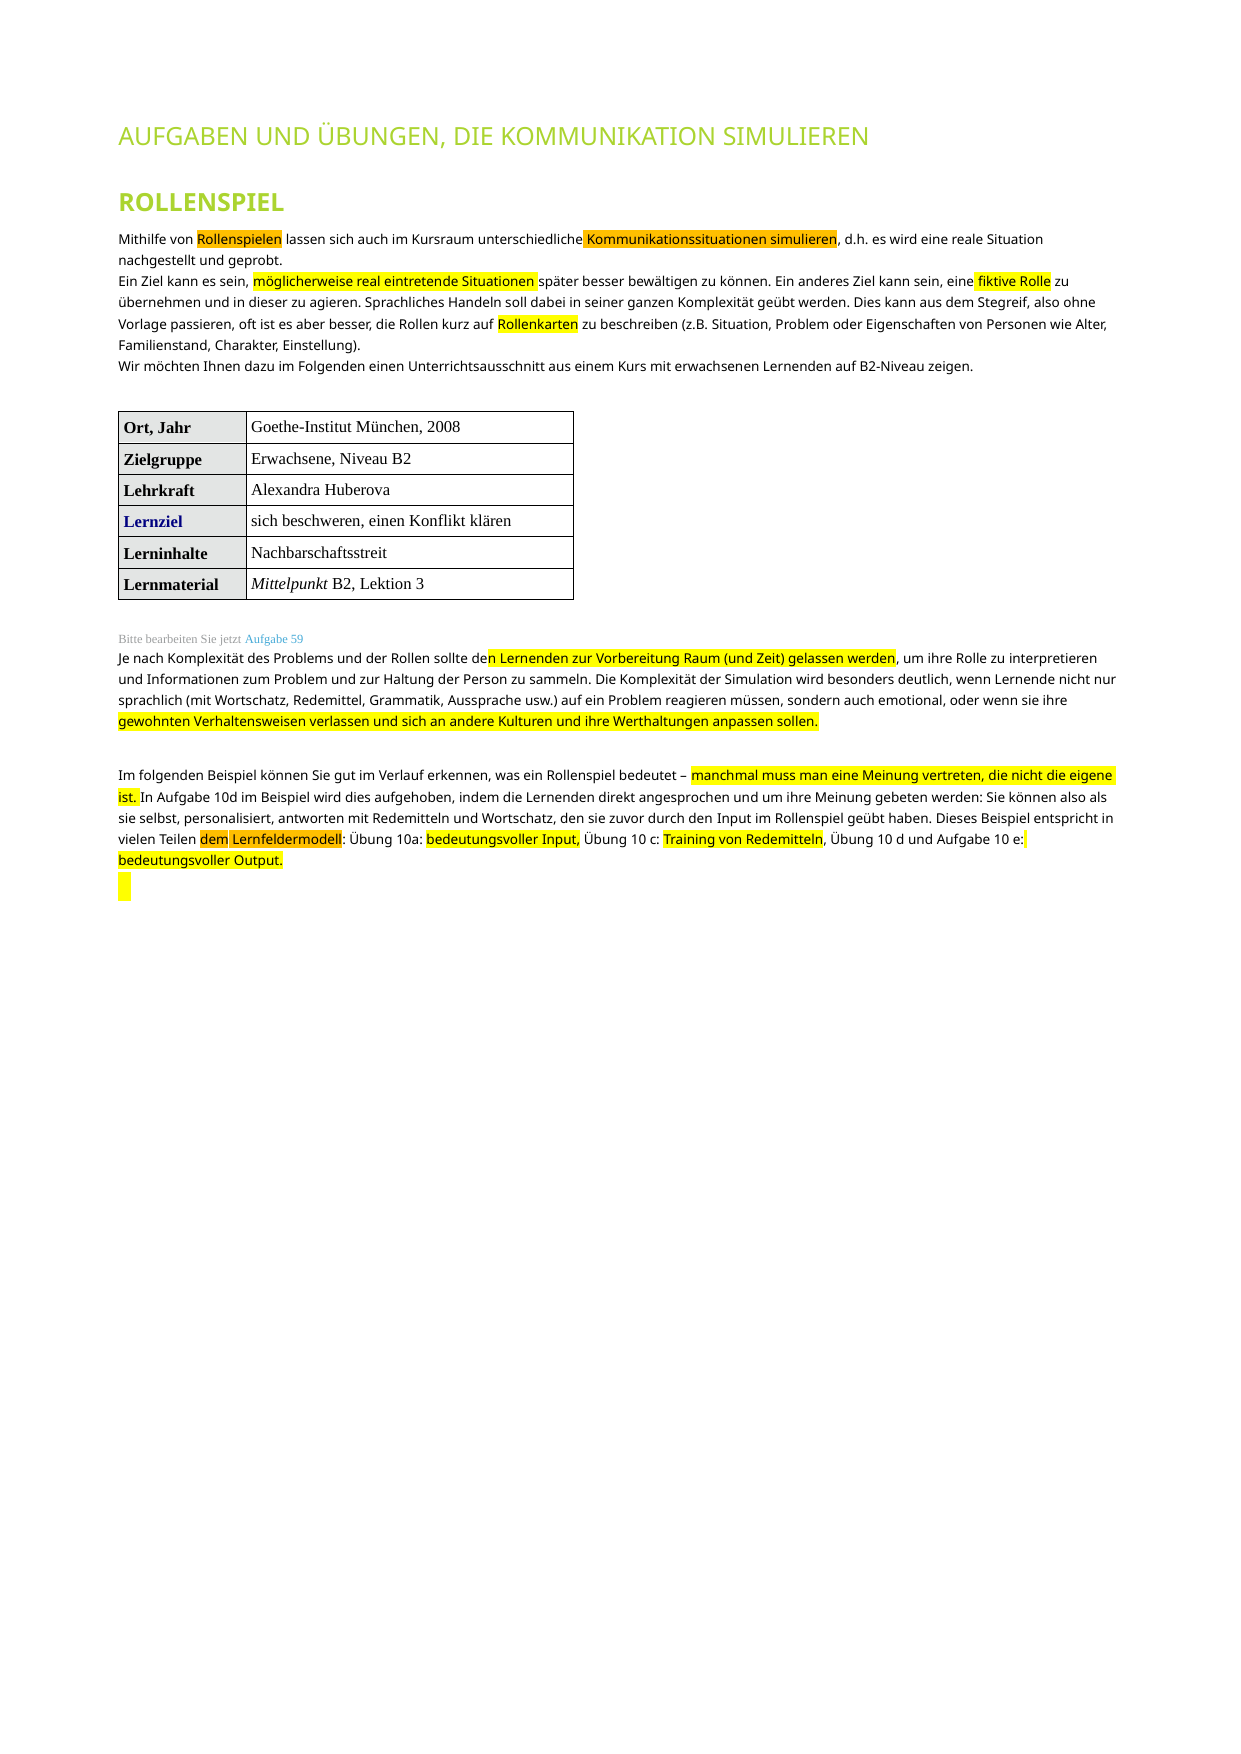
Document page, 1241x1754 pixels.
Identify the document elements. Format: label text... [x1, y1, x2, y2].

subtitle ROLLENSPIEL [118, 184, 1122, 218]
table_cell Zielgruppe [119, 444, 246, 474]
subtitle AUFGABEN UND ÜBUNGEN, DIE KOMMUNIKATION SIMULIEREN [118, 118, 1122, 152]
table_cell Lernmaterial [119, 569, 246, 599]
text Im folgenden Beispiel können Sie gut im Verlauf erkennen, was ein Rollenspiel bedeutet – manchmal muss man eine Meinung vertreten, die nicht die eigene ist. In Aufgabe 10d im Beispiel wird dies aufgehoben, indem die Lernenden direkt angesprochen und um ihre Meinung gebeten werden: Sie können also als sie selbst, personalisiert, antworten mit Redemitteln und Wortschatz, den sie zuvor durch den Input im Rollenspiel geübt haben. Dieses Beispiel entspricht in vielen Teilen dem Lernfeldermodell: Übung 10a: bedeutungsvoller Input, Übung 10 c: Training von Redemitteln, Übung 10 d und Aufgabe 10 e: bedeutungsvoller Output. [118, 766, 1122, 869]
text Ein Ziel kann es sein, möglicherweise real eintretende Situationen später besser bewältigen zu können. Ein anderes Ziel kann sein, eine fiktive Rolle zu übernehmen und in dieser zu agieren. Sprachliches Handeln soll dabei in seiner ganzen Komplexität geübt werden. Dies kann aus dem Stegreif, also ohne Vorlage passieren, oft ist es aber besser, die Rollen kurz auf Rollenkarten zu beschreiben (z.B. Situation, Problem oder Eigenschaften von Personen wie Alter, Familienstand, Charakter, Einstellung). [118, 272, 1122, 354]
table_cell Alexandra Huberova [247, 475, 573, 505]
text Wir möchten Ihnen dazu im Folgenden einen Unterrichtsausschnitt aus einem Kurs mit erwachsenen Lernenden auf B2-Niveau zeigen. [118, 357, 1122, 375]
table_header Ort, Jahr [119, 412, 246, 442]
table_cell Lernziel [119, 506, 246, 536]
table_cell Lehrkraft [119, 475, 246, 505]
text Mithilfe von Rollenspielen lassen sich auch im Kursraum unterschiedliche Kommunikationssituationen simulieren, d.h. es wird eine reale Situation nachgestellt und geprobt. [118, 230, 1122, 269]
table_header Goethe-Institut München, 2008 [247, 412, 573, 442]
table_cell Nachbarschaftsstreit [247, 537, 573, 568]
table_cell Lerninhalte [119, 537, 246, 568]
table_cell sich beschweren, einen Konflikt klären [247, 506, 573, 536]
text Bitte bearbeiten Sie jetzt Aufgabe 59 [118, 632, 1122, 647]
table_cell Erwachsene, Niveau B2 [247, 444, 573, 474]
text Je nach Komplexität des Problems und der Rollen sollte den Lernenden zur Vorbereitung Raum (und Zeit) gelassen werden, um ihre Rolle zu interpretieren und Informationen zum Problem und zur Haltung der Person zu sammeln. Die Komplexität der Simulation wird besonders deutlich, wenn Lernende nicht nur sprachlich (mit Wortschatz, Redemittel, Grammatik, Aussprache usw.) auf ein Problem reagieren müssen, sondern auch emotional, oder wenn sie ihre gewohnten Verhaltensweisen verlassen und sich an andere Kulturen und ihre Werthaltungen anpassen sollen. [118, 649, 1122, 731]
table_cell Mittelpunkt B2, Lektion 3 [247, 569, 573, 599]
